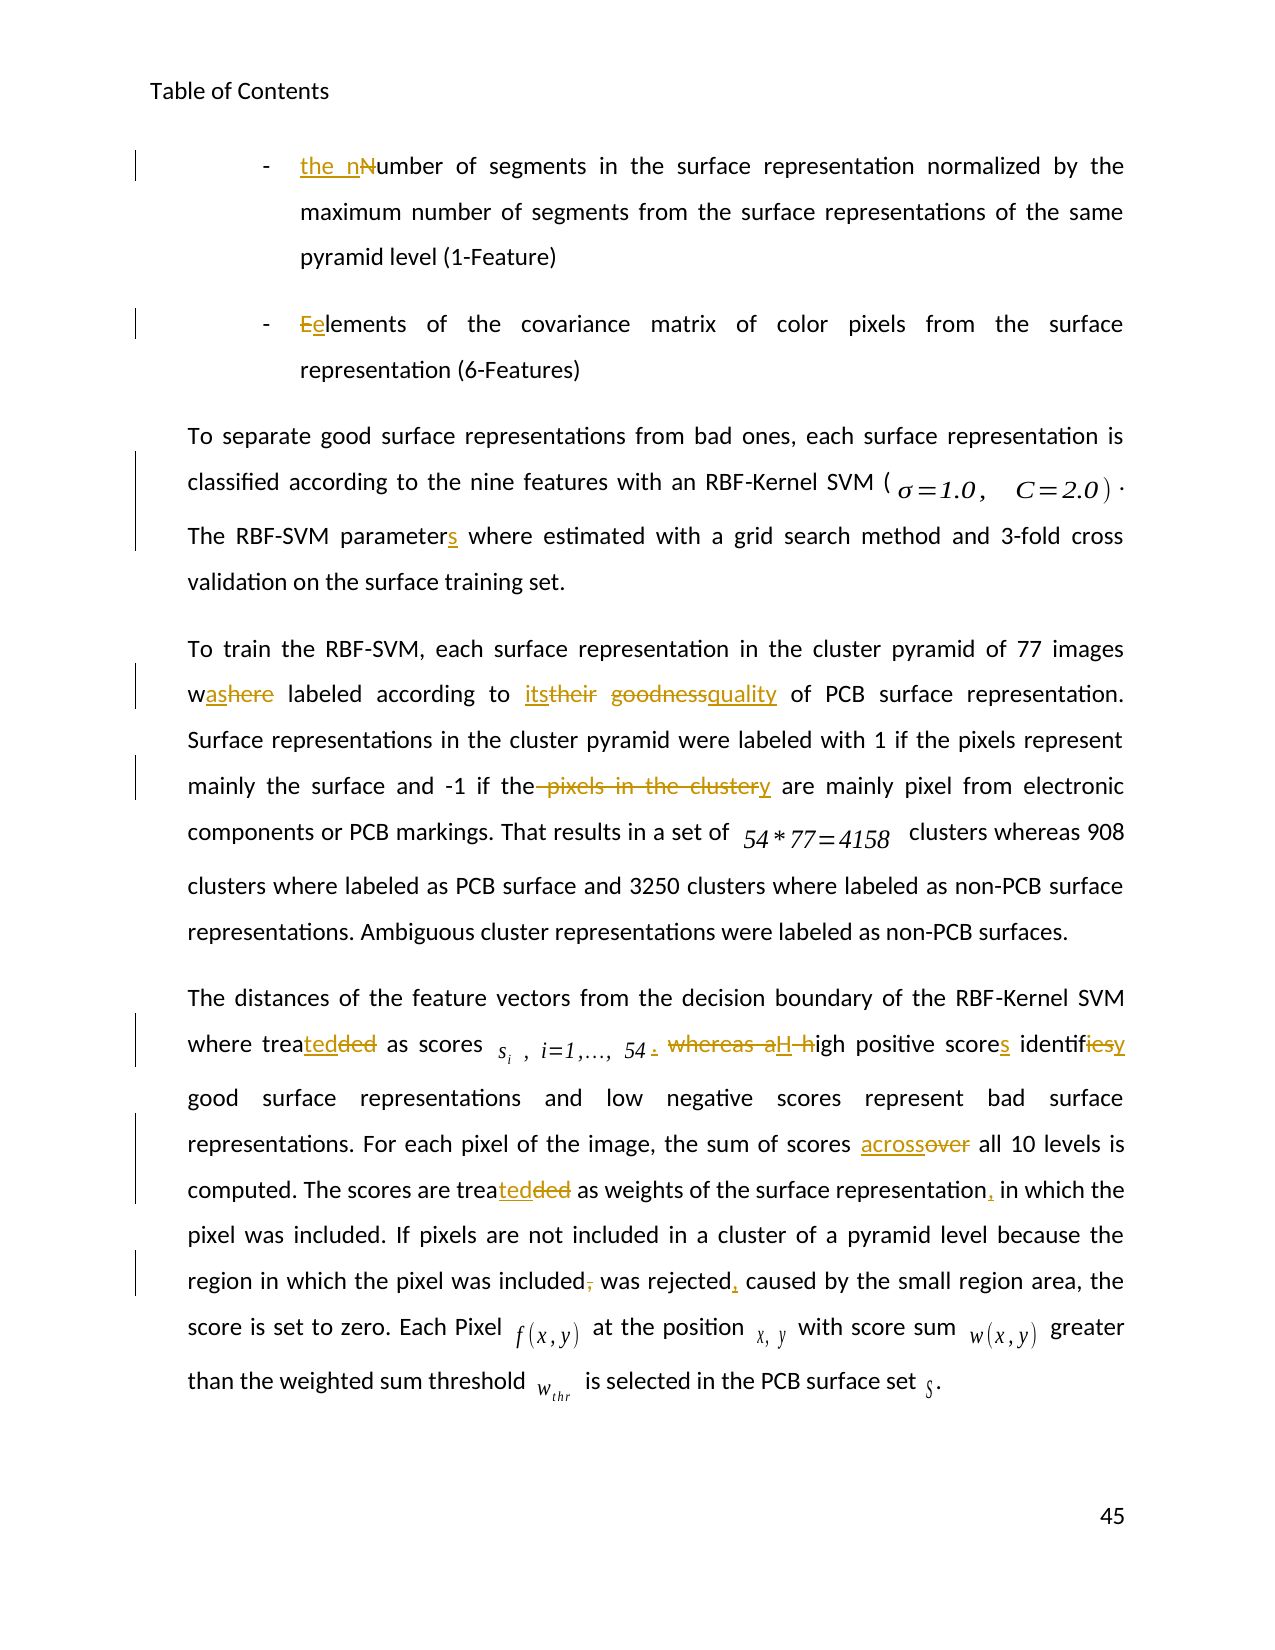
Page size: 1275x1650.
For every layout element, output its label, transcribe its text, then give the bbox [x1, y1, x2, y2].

text To separate good surface representations from bad ones, each surface representation is classified according to the nine features with an RBF-Kernel SVM (. The RBF-SVM parameters where estimated with a grid search method and 3-fold cross validation on the surface training set. [187, 420, 1125, 597]
list elements of the covariance matrix of color pixels from the surface representation (6-Features) [262, 308, 1125, 384]
list the number of segments in the surface representation normalized by the maximum number of segments from the surface representations of the same pyramid level (1-Feature) [262, 150, 1125, 272]
text To train the RBF-SVM, each surface representation in the cluster pyramid of 77 images was labeled according to its quality of PCB surface representation. Surface representations in the cluster pyramid were labeled with 1 if the pixels represent mainly the surface and -1 if they are mainly pixel from electronic components or PCB markings. That results in a set of clusters whereas 908 clusters where labeled as PCB surface and 3250 clusters where labeled as non-PCB surface representations. Ambiguous cluster representations were labeled as non-PCB surfaces. [187, 633, 1125, 946]
text The distances of the feature vectors from the decision boundary of the RBF-Kernel SVM where treated as scores . High positive scores identify good surface representations and low negative scores represent bad surface representations. For each pixel of the image, the sum of scores across all 10 levels is computed. The scores are treated as weights of the surface representation, in which the pixel was included. If pixels are not included in a cluster of a pyramid level because the region in which the pixel was included was rejected, caused by the small region area, the score is set to zero. Each Pixel at the position with score sum greater than the weighted sum threshold is selected in the PCB surface set. [187, 982, 1125, 1404]
